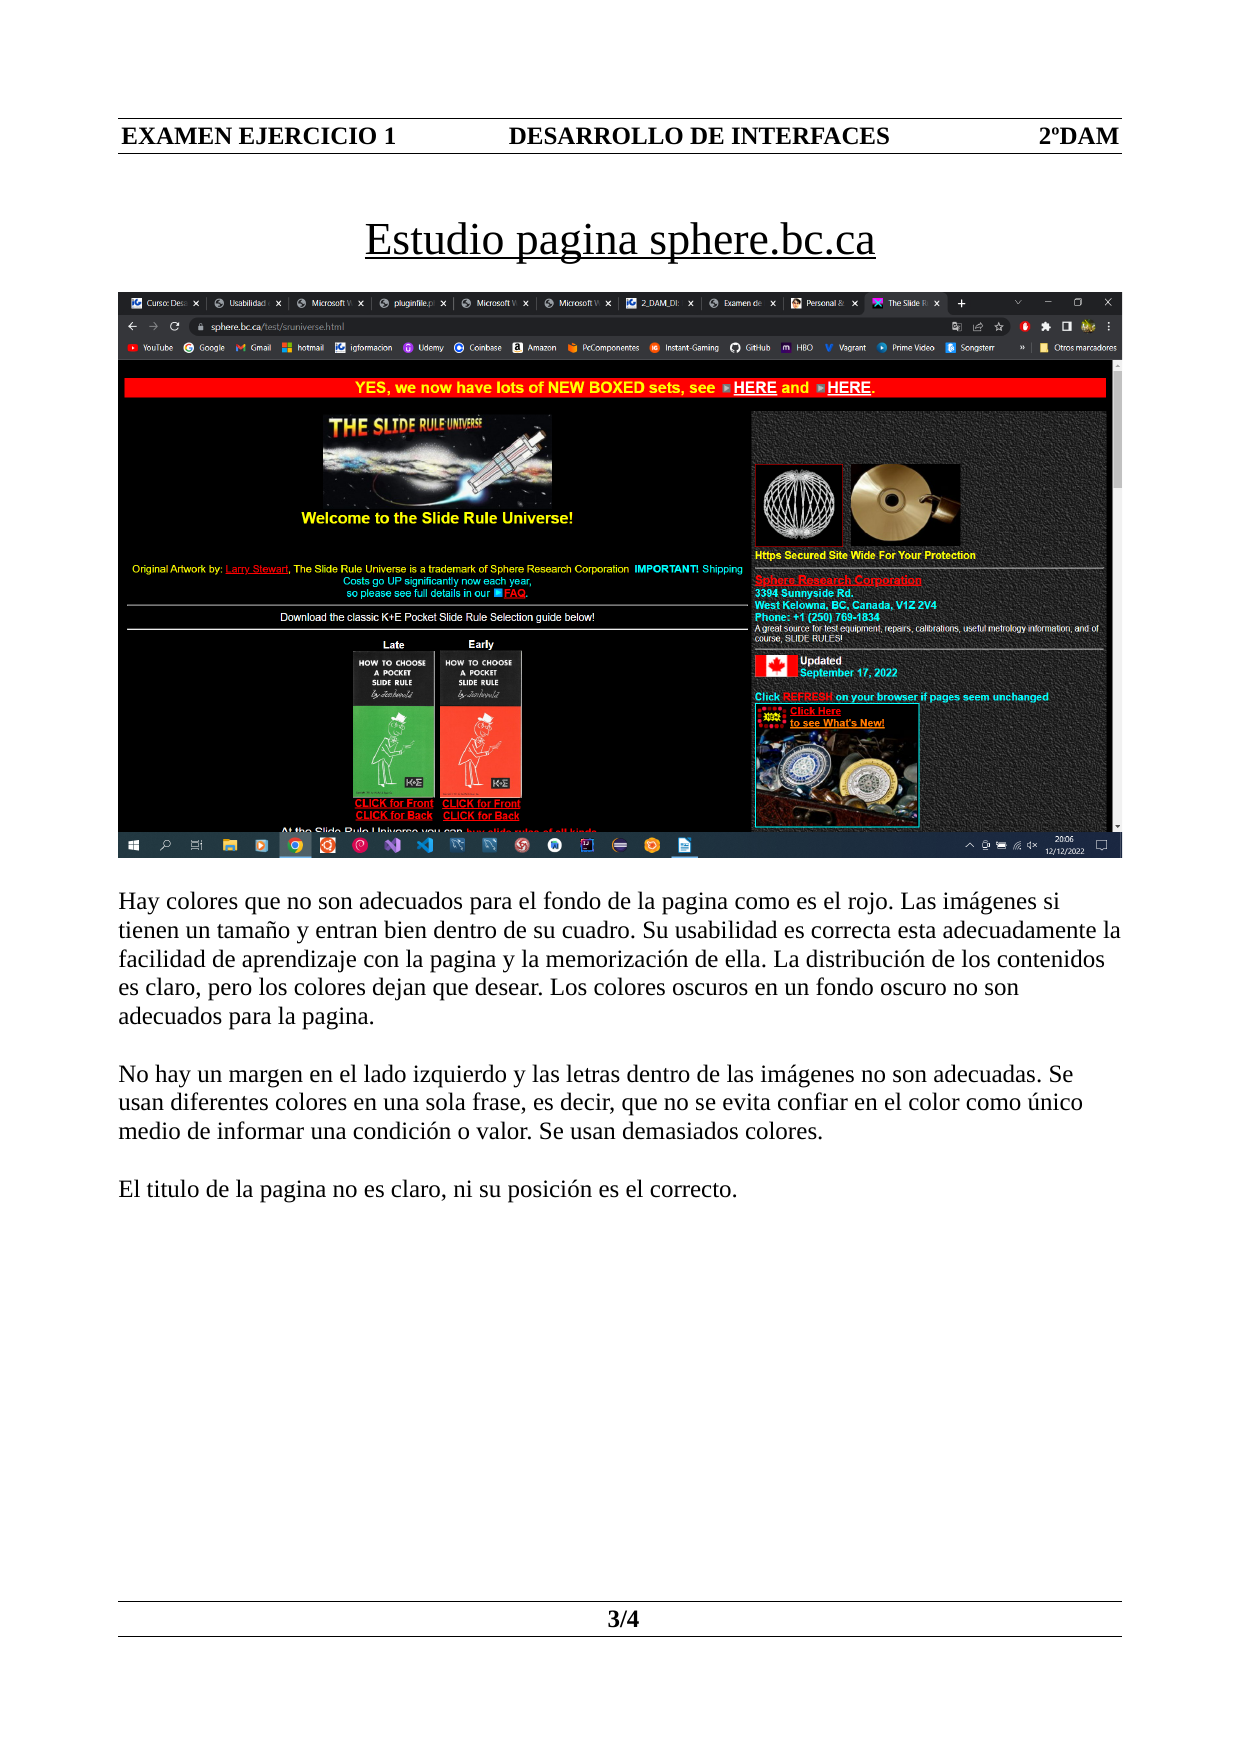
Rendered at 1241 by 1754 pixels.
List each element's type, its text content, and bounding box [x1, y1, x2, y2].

text Estudio pagina sphere.bc.ca [118, 211, 1122, 264]
picture [118, 292, 1123, 858]
text Hay colores que no son adecuados para el fondo de la pagina como es el rojo. Las imágenes si tienen un tamaño y entran bien dentro de su cuadro. Su usabilidad es correcta esta adecuadamente la facilidad de aprendizaje con la pagina y la memorización de ella. La distribución de los contenidos es claro, pero los colores dejan que desear. Los colores oscuros en un fondo oscuro no son adecuados para la pagina. [118, 886, 1122, 1030]
text El titulo de la pagina no es claro, ni su posición es el correcto. [118, 1174, 1122, 1202]
text No hay un margen en el lado izquierdo y las letras dentro de las imágenes no son adecuadas. Se usan diferentes colores en una sola frase, es decir, que no se evita confiar en el color como único medio de informar una condición o valor. Se usan demasiados colores. [118, 1059, 1122, 1145]
